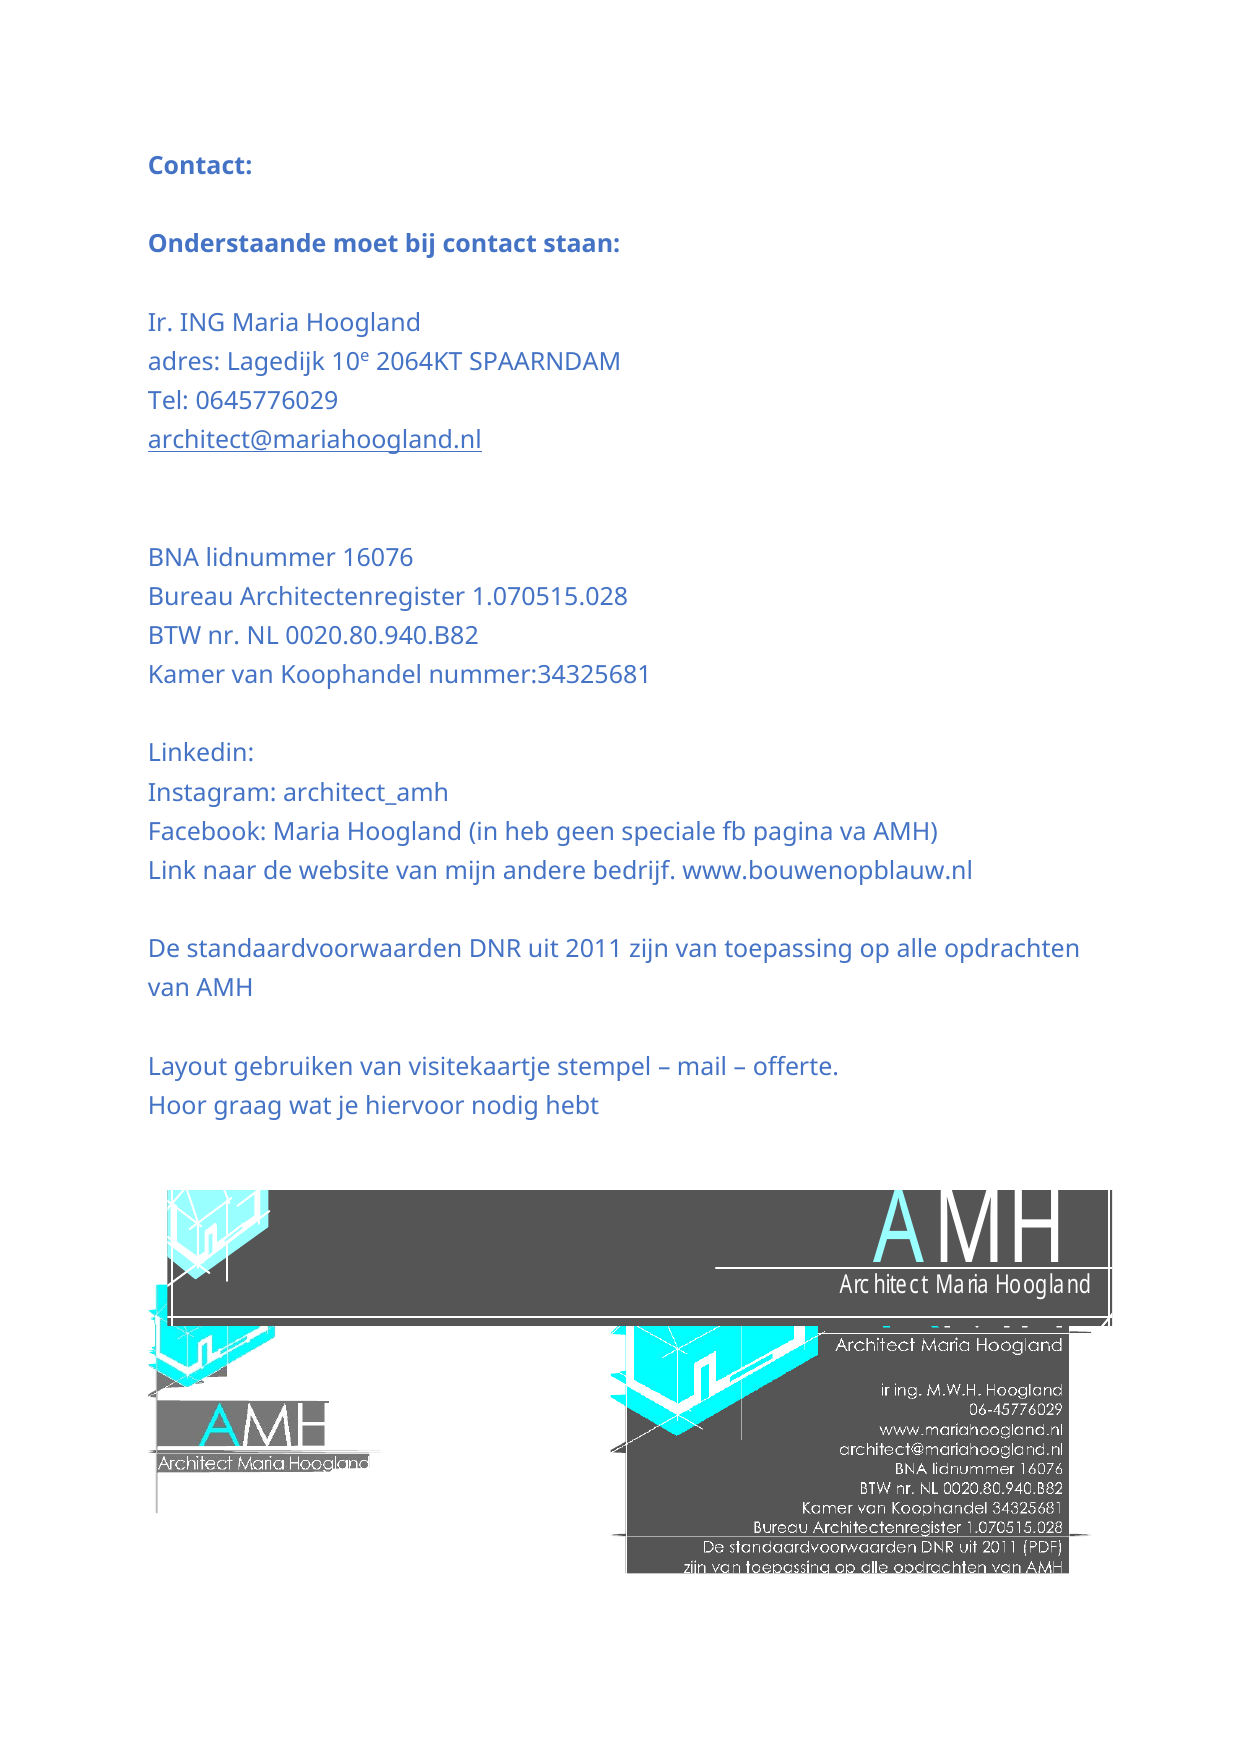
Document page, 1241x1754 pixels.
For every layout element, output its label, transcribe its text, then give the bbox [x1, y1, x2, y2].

text Kamer van Koophandel nummer:34325681 [148, 657, 1093, 691]
text Instagram: architect_amh [148, 774, 1093, 808]
text Layout gebruiken van visitekaartje stempel – mail – offerte. [148, 1048, 1093, 1082]
text De standaardvoorwaarden DNR uit 2011 zijn van toepassing op alle opdrachten van AMH [148, 931, 1093, 1004]
text Hoor graag wat je hiervoor nodig hebt [148, 1088, 1093, 1122]
text architect@mariahoogland.nl [148, 422, 1093, 456]
text Contact: [148, 148, 1093, 182]
text Facebook: Maria Hoogland (in heb geen speciale fb pagina va AMH) [148, 813, 1093, 847]
text Ir. ING Maria Hoogland [148, 304, 1093, 338]
text Bureau Architectenregister 1.070515.028 [148, 578, 1093, 612]
text Tel: 0645776029 [148, 383, 1093, 417]
text Link naar de website van mijn andere bedrijf. www.bouwenopblauw.nl [148, 853, 1093, 887]
text Onderstaande moet bij contact staan: [148, 226, 1093, 260]
text adres: Lagedijk 10e 2064KT SPAARNDAM [148, 343, 1093, 377]
text BNA lidnummer 16076 [148, 539, 1093, 573]
text Linkedin: [148, 735, 1093, 769]
text BTW nr. NL 0020.80.940.B82 [148, 618, 1093, 652]
